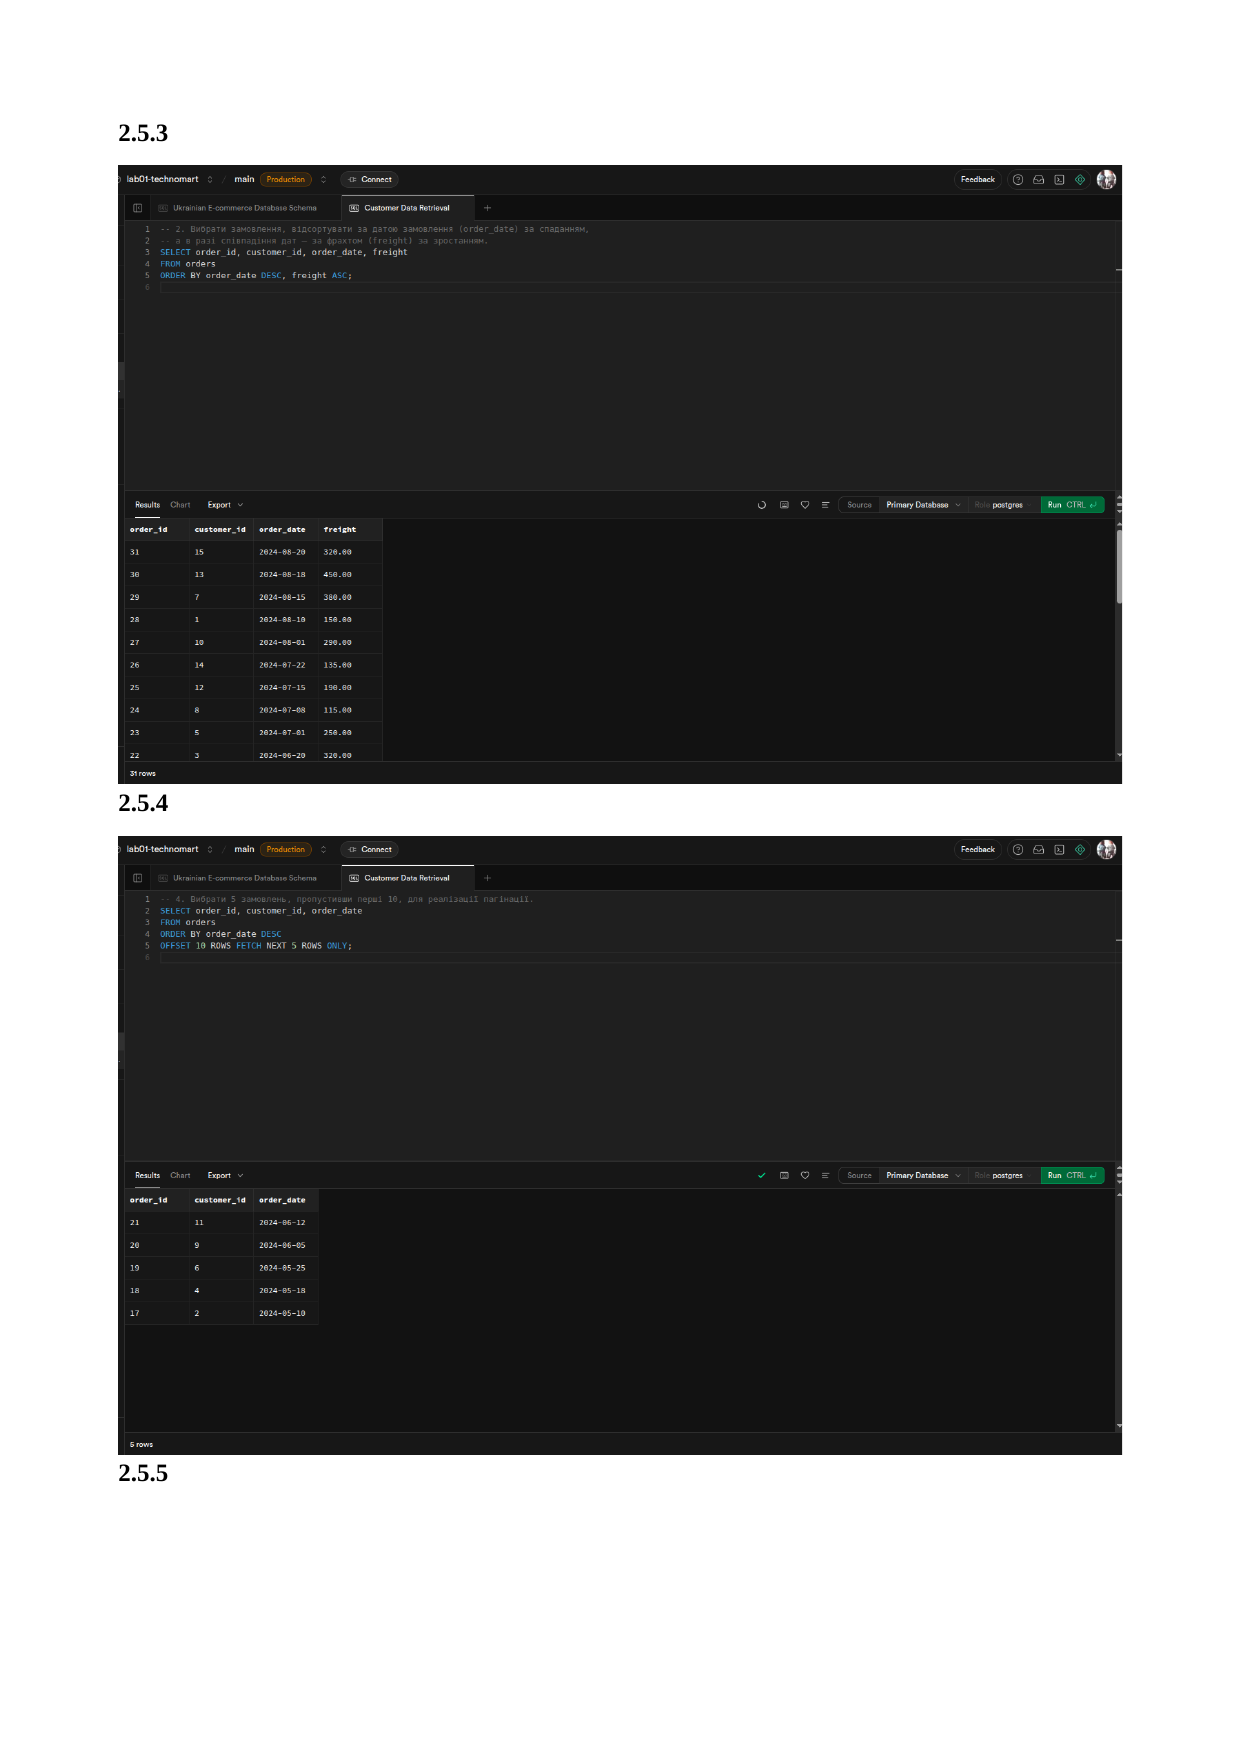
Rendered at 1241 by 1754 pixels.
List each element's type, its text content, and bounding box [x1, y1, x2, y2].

text 2.5.4 [118, 784, 1122, 817]
picture [118, 165, 1123, 784]
picture [118, 836, 1123, 1455]
text 2.5.3 [118, 118, 1122, 147]
text 2.5.5 [118, 1455, 1122, 1487]
